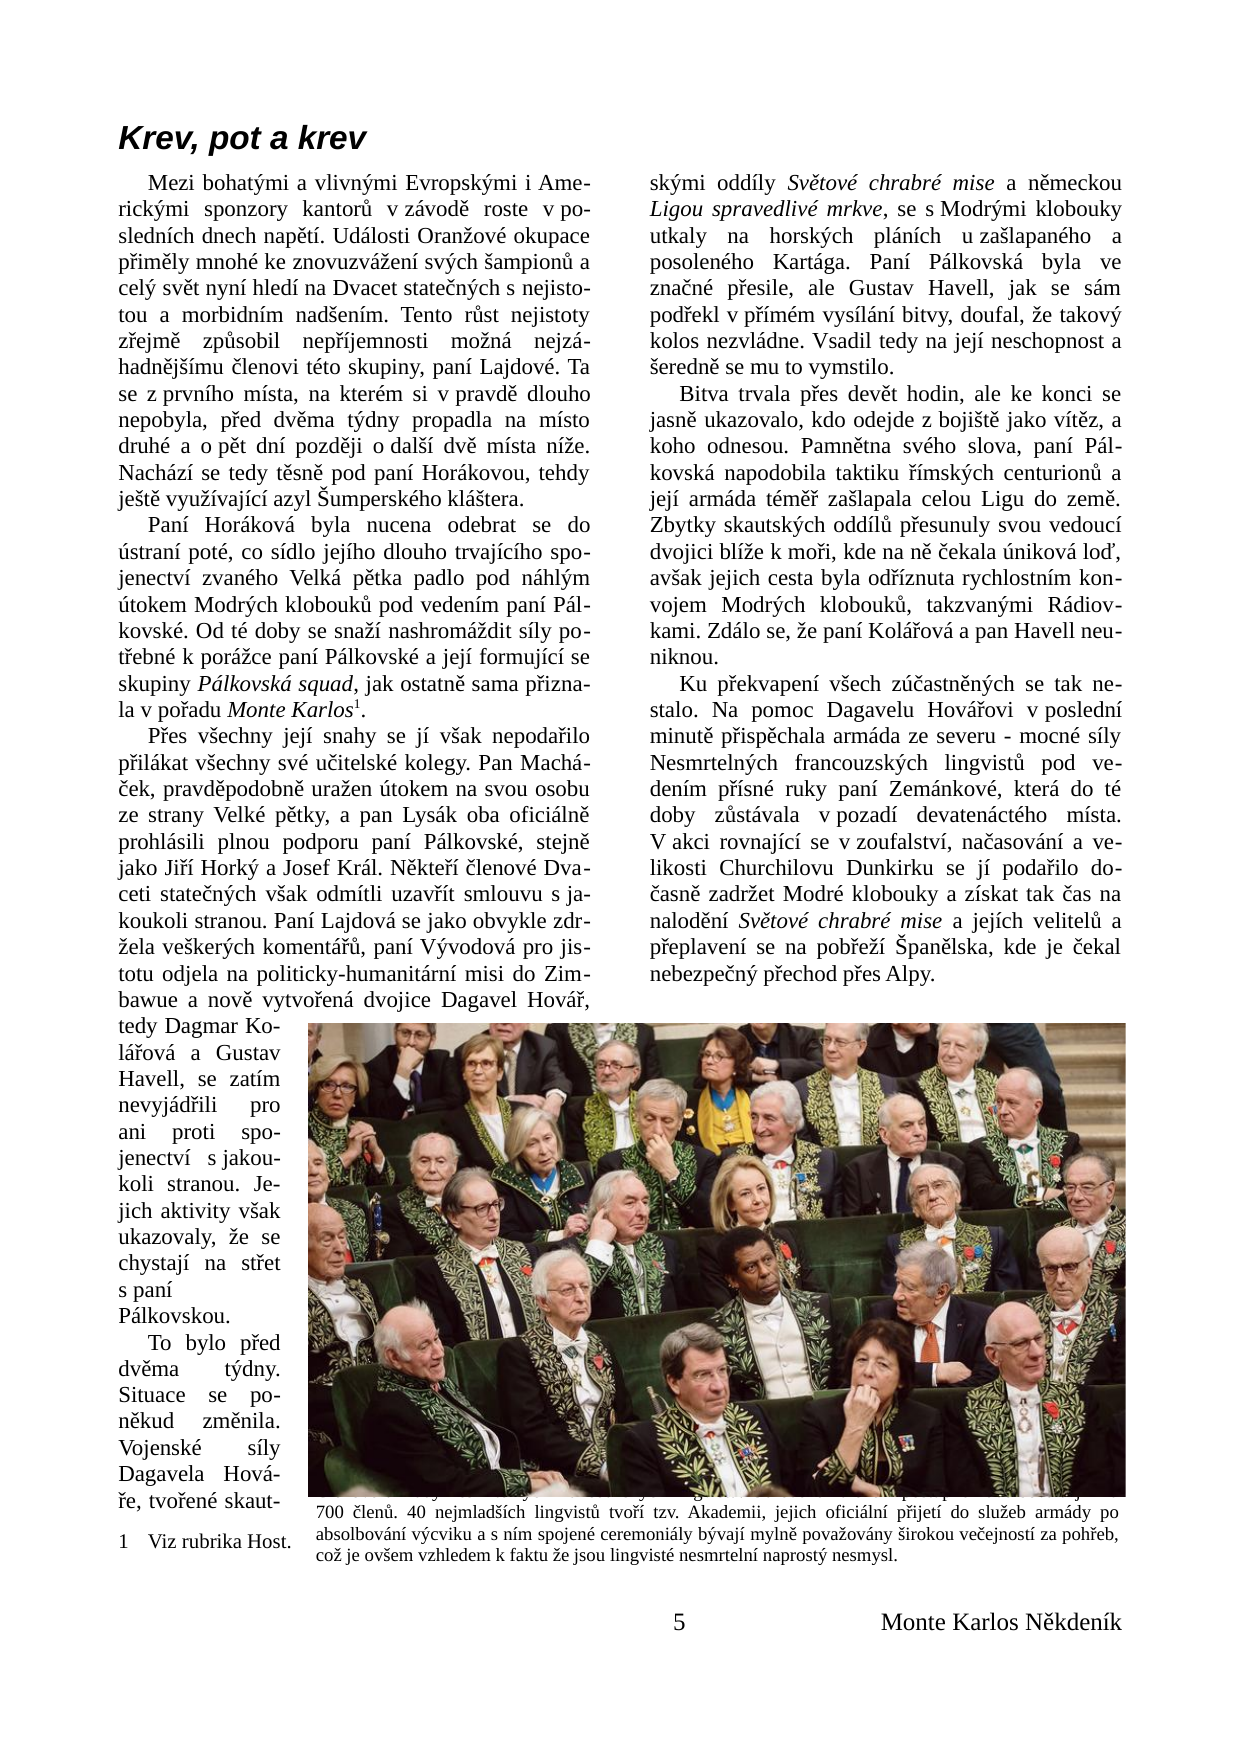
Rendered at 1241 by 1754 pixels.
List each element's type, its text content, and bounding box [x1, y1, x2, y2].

text To bylo před dvěma týdny. Situace se po­někud změnila. Vojenské síly Dagavela Hová-ře, tvořené skaut-skými oddíly Světové chrabré mise a německou Ligou spravedlivé mrkve, se s Modrými klobouky utkaly na horských pláních u zašlapaného a posoleného Kartága. Paní Pálkovská byla ve značné přesile, ale Gustav Havell, jak se sám podřekl v přímém vysílání bitvy, doufal, že takový kolos nezvládne. Vsadil tedy na její neschopnost a šeredně se mu to vymstilo. [649, 169, 1122, 380]
text Viz rubrika Host. [118, 1529, 591, 1578]
text Přes všechny její snahy se jí však nepodařilo přilákat všechny své učitelské kolegy. Pan Machá­ček, pravděpodobně uražen útokem na svou osobu ze strany Velké pětky, a pan Lysák oba oficiálně prohlásili plnou podporu paní Pálkovské, stejně jako Jiří Horký a Josef Král. Někteří členové Dva­ceti statečných však odmítli uzavřít smlouvu s ja­koukoli stranou. Paní Lajdová se jako obvykle zdr­žela veškerých komentářů, paní Vývodová pro jis­totu odjela na politicky-humanitární misi do Zim­bawue a nově vytvořená dvojice Dagavel Hovář, tedy Dagmar Ko-lářová a Gustav Havell, se zatím nevyjádřili pro ani proti spo­jenectví s jakou­koli stranou. Je-jich aktivity však ukazovaly, že se chystají na střet s paní Pálkovskou. [118, 722, 591, 1328]
text Ku překvapení všech zúčastněných se tak ne­stalo. Na pomoc Dagavelu Hovářovi v poslední minutě přispěchala armáda ze severu - mocné síly Nesmrtelných francouzských lingvistů pod ve­dením přísné ruky paní Zemánkové, která do té doby zůstávala v pozadí devatenáctého místa. V akci rovnající se v zoufalství, načasování a ve­likosti Churchilovu Dunkirku se jí podařilo do­časně zadržet Modré klobouky a získat tak čas na nalodění Světové chrabré mise a jejích velitelů a přeplavení se na pobřeží Španělska, kde je čekal nebezpečný přechod přes Alpy. [649, 670, 1122, 986]
picture [324, 1023, 1126, 1497]
subtitle Krev, pot a krev [118, 118, 1122, 157]
text To bylo před dvěma týdny. Situace se po­někud změnila. Vojenské síly Dagavela Hová-ře, tvořené skaut-skými oddíly Světové chrabré mise a německou Ligou spravedlivé mrkve, se s Modrými klobouky utkaly na horských pláních u zašlapaného a posoleného Kartága. Paní Pálkovská byla ve značné přesile, ale Gustav Havell, jak se sám podřekl v přímém vysílání bitvy, doufal, že takový kolos nezvládne. Vsadil tedy na její neschopnost a šeredně se mu to vymstilo. [118, 1328, 591, 1513]
text Mezi bohatými a vlivnými Evropskými i Ame­rickými sponzory kantorů v závodě roste v po­sledních dnech napětí. Události Oranžové okupace přiměly mnohé ke znovuzvážení svých šampionů a celý svět nyní hledí na Dvacet statečných s nejisto­tou a morbidním nadšením. Tento růst nejistoty zřejmě způsobil nepříjemnosti možná nejzá­hadnějšímu členovi této skupiny, paní Lajdové. Ta se z prvního místa, na kterém si v pravdě dlouho nepobyla, před dvěma týdny propadla na místo druhé a o pět dní později o další dvě místa níže. Nachází se tedy těsně pod paní Horákovou, tehdy ještě využívající azyl Šumperského kláštera. [118, 169, 591, 512]
text Paní Horáková byla nucena odebrat se do ústraní poté, co sídlo jejího dlouho trvajícího spo­jenectví zvaného Velká pětka padlo pod náhlým útokem Modrých klobouků pod vedením paní Pál­kovské. Od té doby se snaží nashromáždit síly po­třebné k porážce paní Pálkovské a její formující se skupiny Pálkovská squad, jak ostatně sama přizna­la v pořadu Monte Karlos. [118, 512, 591, 722]
text Bitva trvala přes devět hodin, ale ke konci se jasně ukazovalo, kdo odejde z bojiště jako vítěz, a koho odnesou. Pamnětna svého slova, paní Pál­kovská napodobila taktiku římských centurionů a její armáda téměř zašlapala celou Ligu do země. Zbytky skautských oddílů přesunuly svou vedoucí dvojici blíže k moři, kde na ně čekala úniková loď, avšak jejich cesta byla odříznuta rychlostním kon­vojem Modrých klobouků, takzvanými Rádiov­kami. Zdálo se, že paní Kolářová a pan Havell neu­niknou. [649, 380, 1122, 670]
